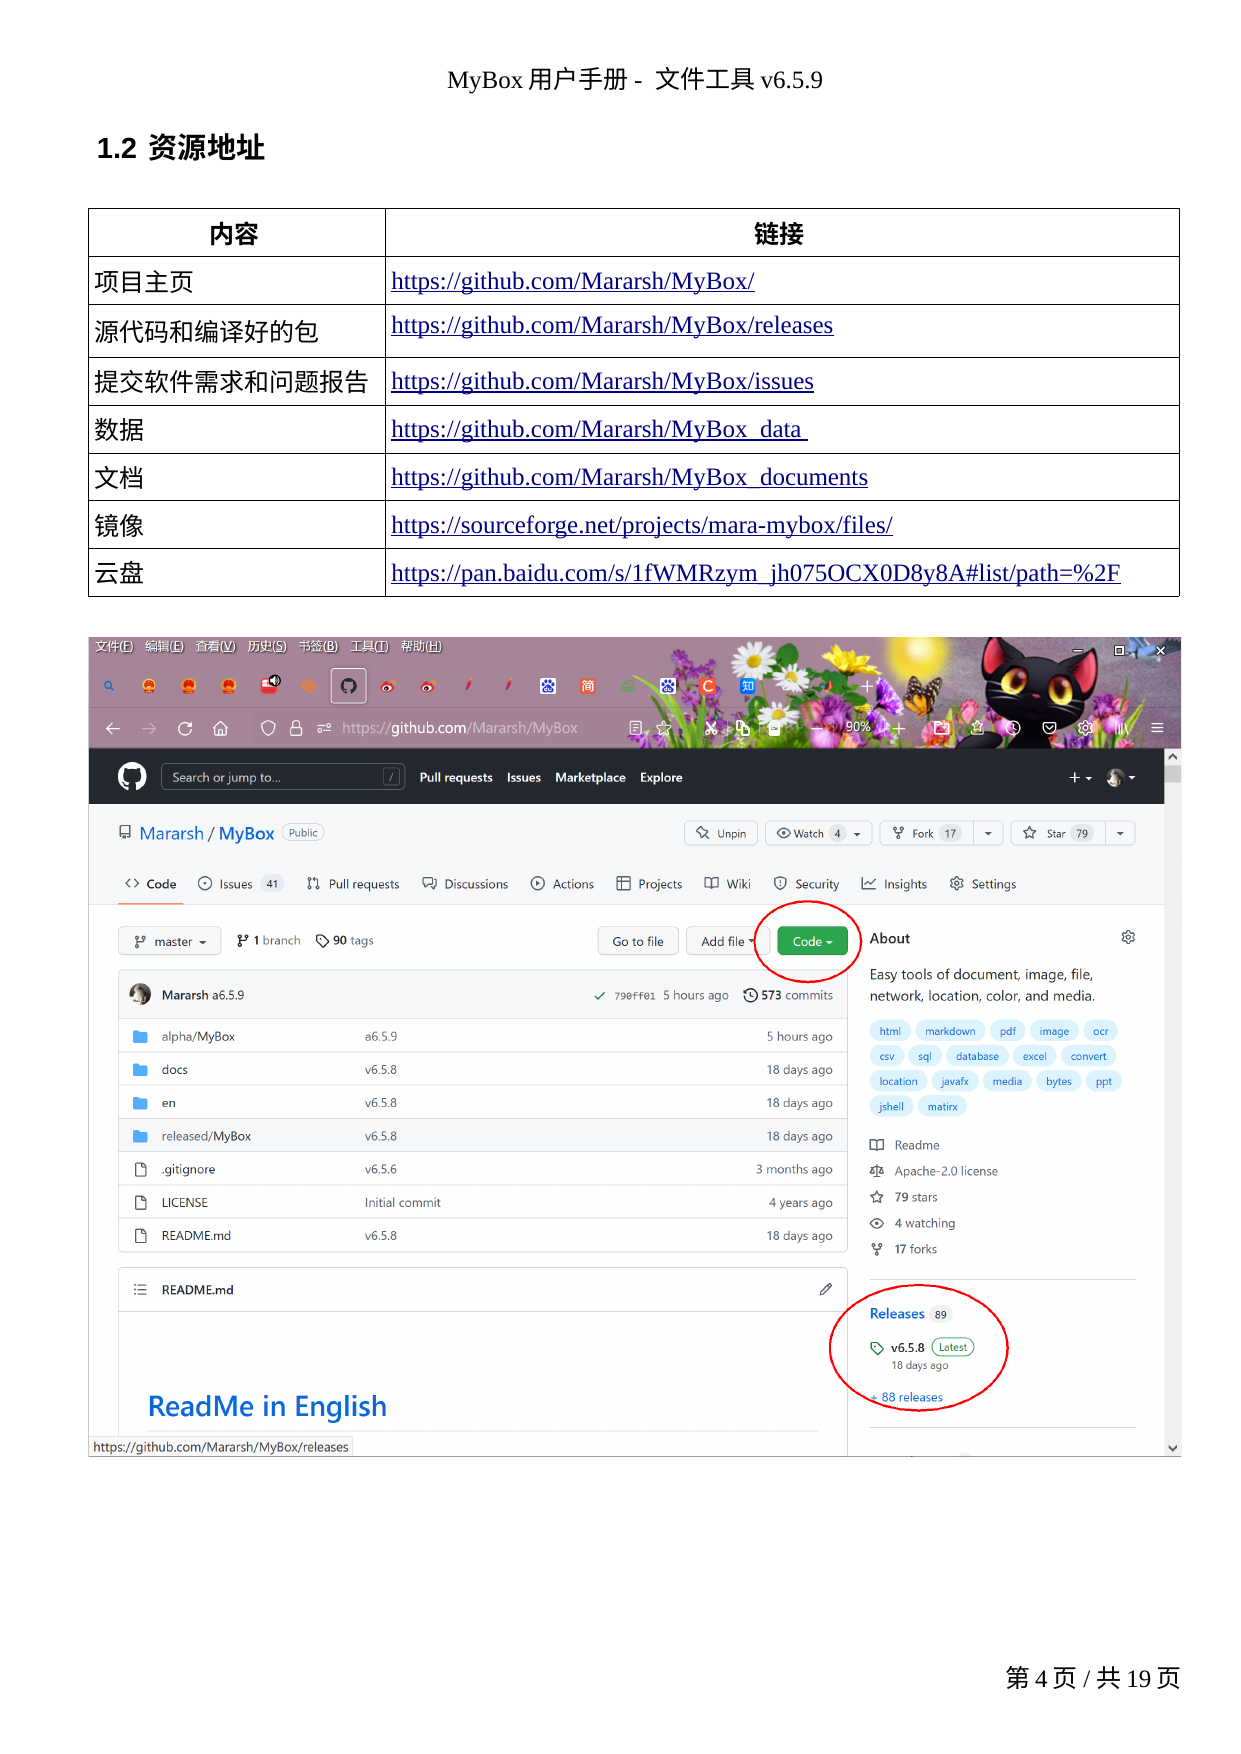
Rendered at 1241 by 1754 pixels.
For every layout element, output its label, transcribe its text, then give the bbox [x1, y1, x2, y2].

table_header 链接 [386, 209, 1179, 256]
table_header 内容 [89, 209, 385, 256]
table_cell https://github.com/Mararsh/MyBox/issues [386, 358, 1179, 404]
table_cell 提交软件需求和问题报告 [89, 358, 385, 404]
table_cell 文档 [89, 454, 385, 500]
table_cell 数据 [89, 406, 385, 452]
table_cell 云盘 [89, 549, 385, 596]
picture [88, 637, 1182, 1457]
table_cell https://github.com/Mararsh/MyBox/ [386, 257, 1179, 304]
table_cell 源代码和编译好的包 [89, 305, 385, 357]
table_cell https://github.com/Mararsh/MyBox/releases [386, 305, 1179, 357]
table_cell https://sourceforge.net/projects/mara-mybox/files/ [386, 501, 1179, 548]
table_cell https://github.com/Mararsh/MyBox_data [386, 406, 1179, 452]
table_cell 镜像 [89, 501, 385, 548]
table_cell https://github.com/Mararsh/MyBox_documents [386, 454, 1179, 500]
subtitle 资源地址 [88, 125, 1181, 167]
table_cell https://pan.baidu.com/s/1fWMRzym_jh075OCX0D8y8A#list/path=%2F [386, 549, 1179, 596]
table_cell 项目主页 [89, 257, 385, 304]
